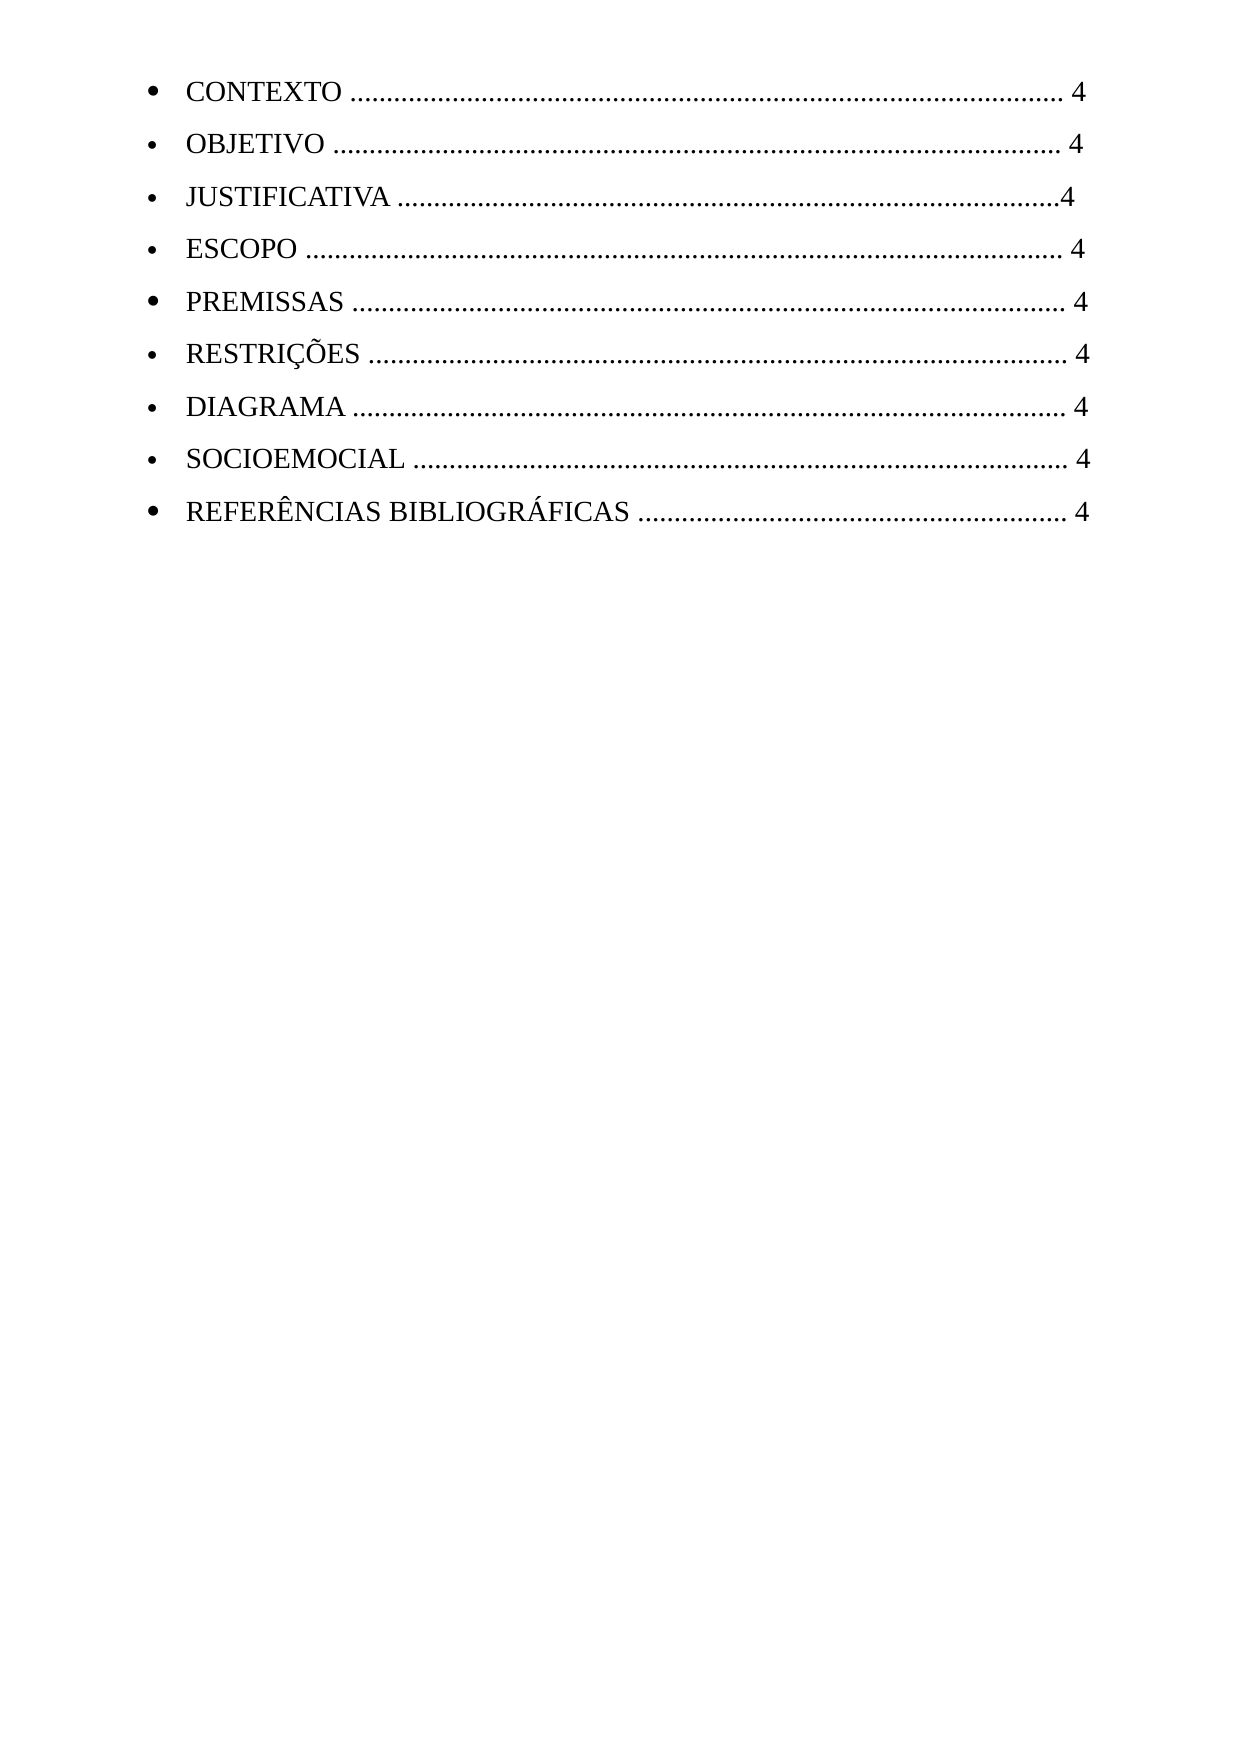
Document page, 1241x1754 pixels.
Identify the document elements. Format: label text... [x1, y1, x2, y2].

list JUSTIFICATIVA ...........................................................................................4 [148, 179, 1239, 212]
list REFERÊNCIAS BIBLIOGRÁFICAS ........................................................... 4 [148, 494, 1239, 528]
list RESTRIÇÕES ................................................................................................ 4 [148, 336, 1239, 370]
list DIAGRAMA .................................................................................................. 4 [148, 389, 1239, 422]
list SOCIOEMOCIAL .......................................................................................... 4 [148, 441, 1239, 475]
list CONTEXTO .................................................................................................. 4 [148, 74, 1239, 107]
list ESCOPO ........................................................................................................ 4 [148, 231, 1239, 265]
list PREMISSAS .................................................................................................. 4 [148, 284, 1239, 317]
list OBJETIVO .................................................................................................... 4 [148, 126, 1239, 160]
